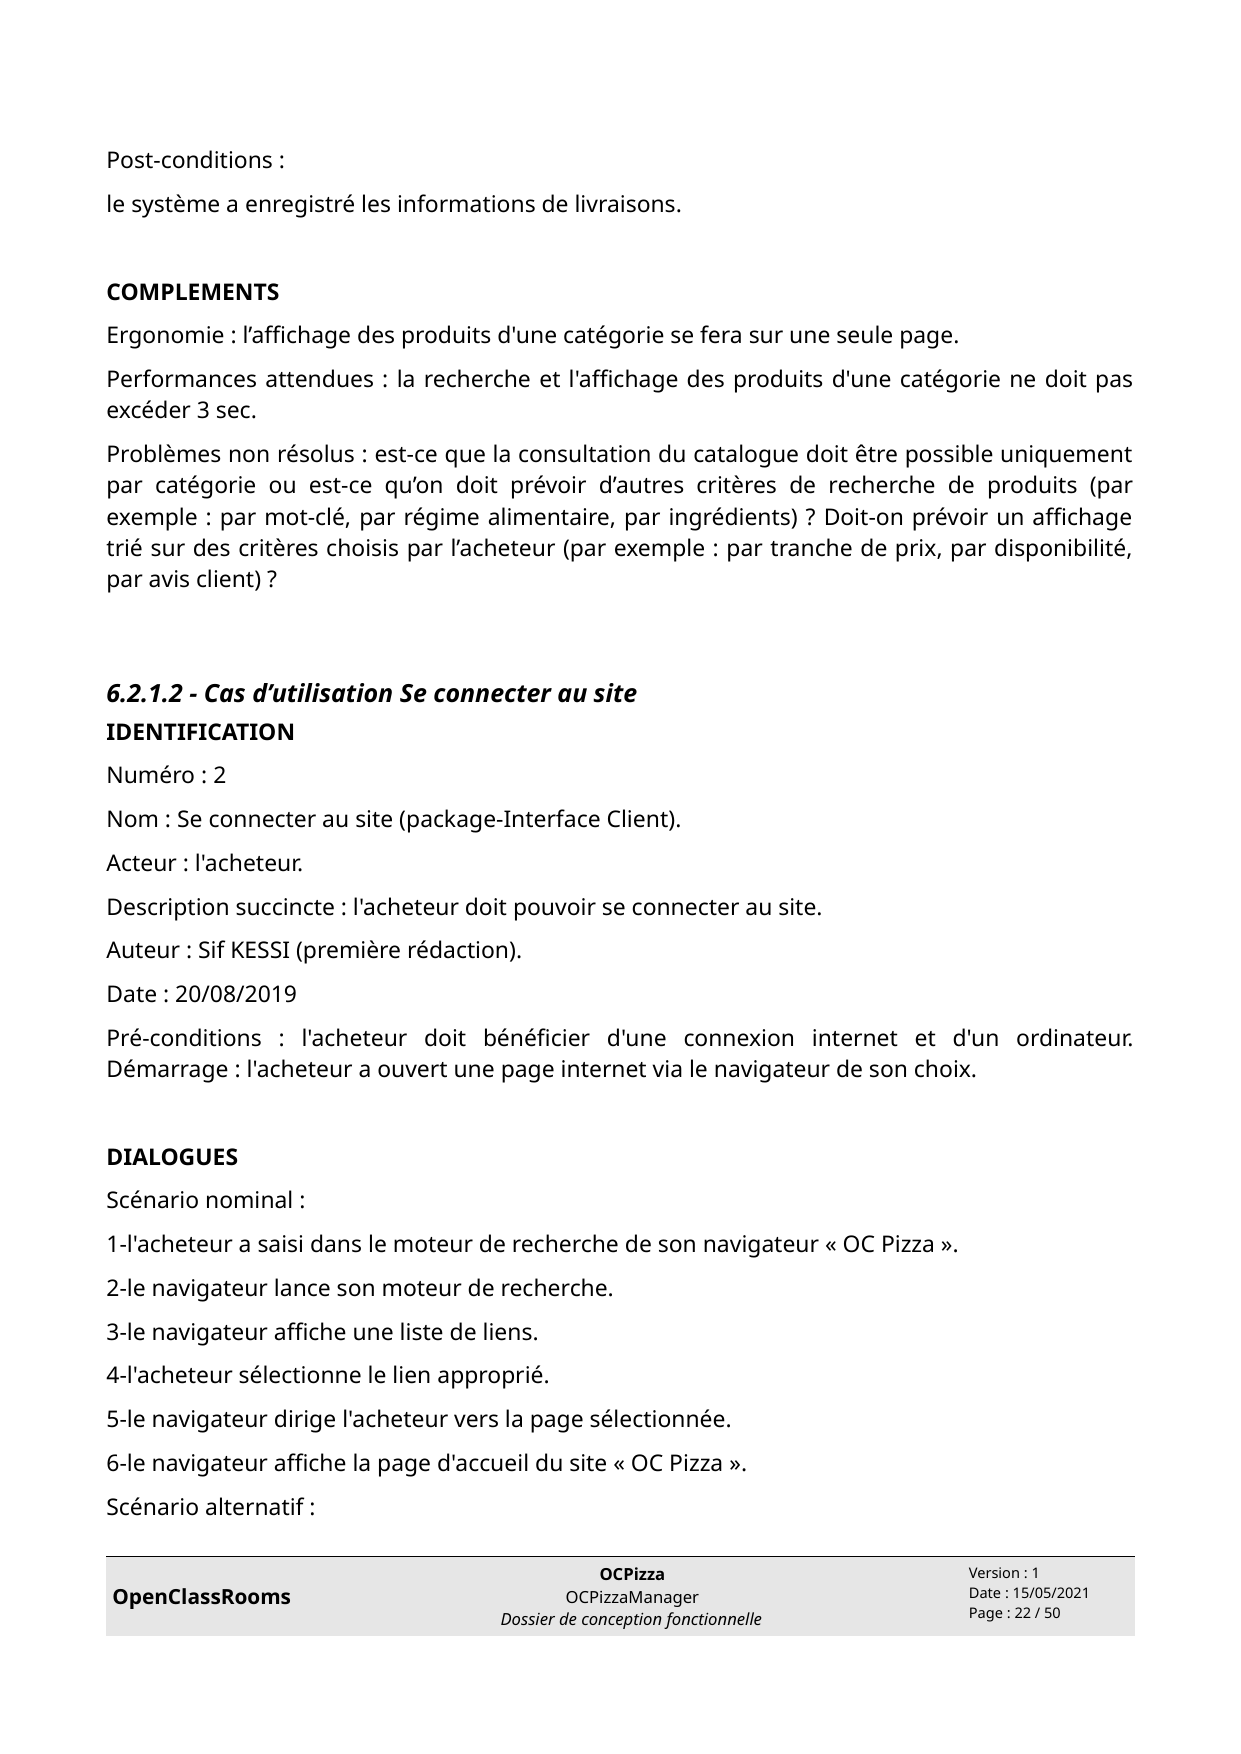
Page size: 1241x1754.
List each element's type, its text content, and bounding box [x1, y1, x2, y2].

text COMPLEMENTS [106, 275, 1134, 307]
text Ergonomie : l’affichage des produits d'une catégorie se fera sur une seule page. [106, 319, 1134, 350]
text Scénario nominal : [106, 1184, 1134, 1216]
text DIALOGUES [106, 1141, 1134, 1172]
text Numéro : 2 [106, 759, 1134, 791]
text 1-l'acheteur a saisi dans le moteur de recherche de son navigateur « OC Pizza ». [106, 1228, 1134, 1259]
text Nom : Se connecter au site (package-Interface Client). [106, 803, 1134, 834]
text 3-le navigateur affiche une liste de liens. [106, 1316, 1134, 1347]
text Post-conditions : [106, 144, 1134, 175]
text 6-le navigateur affiche la page d'accueil du site « OC Pizza ». [106, 1447, 1134, 1478]
text Pré-conditions : l'acheteur doit bénéficier d'une connexion internet et d'un ordinateur. Démarrage : l'acheteur a ouvert une page internet via le navigateur de son choix. [106, 1022, 1134, 1084]
text Date : 20/08/2019 [106, 978, 1134, 1009]
text 2-le navigateur lance son moteur de recherche. [106, 1272, 1134, 1303]
subtitle Cas d’utilisation Se connecter au site [106, 675, 1134, 709]
text Performances attendues : la recherche et l'affichage des produits d'une catégorie ne doit pas excéder 3 sec. [106, 363, 1134, 425]
text Auteur : Sif KESSI (première rédaction). [106, 934, 1134, 966]
text 4-l'acheteur sélectionne le lien approprié. [106, 1359, 1134, 1391]
text Scénario alternatif : [106, 1491, 1134, 1522]
text Acteur : l'acheteur. [106, 847, 1134, 878]
text Problèmes non résolus : est-ce que la consultation du catalogue doit être possible uniquement par catégorie ou est-ce qu’on doit prévoir d’autres critères de recherche de produits (par exemple : par mot-clé, par régime alimentaire, par ingrédients) ? Doit-on prévoir un affichage trié sur des critères choisis par l’acheteur (par exemple : par tranche de prix, par disponibilité, par avis client) ? [106, 438, 1134, 594]
text 5-le navigateur dirige l'acheteur vers la page sélectionnée. [106, 1403, 1134, 1434]
text Description succincte : l'acheteur doit pouvoir se connecter au site. [106, 891, 1134, 922]
text le système a enregistré les informations de livraisons. [106, 188, 1134, 219]
text IDENTIFICATION [106, 716, 1134, 747]
